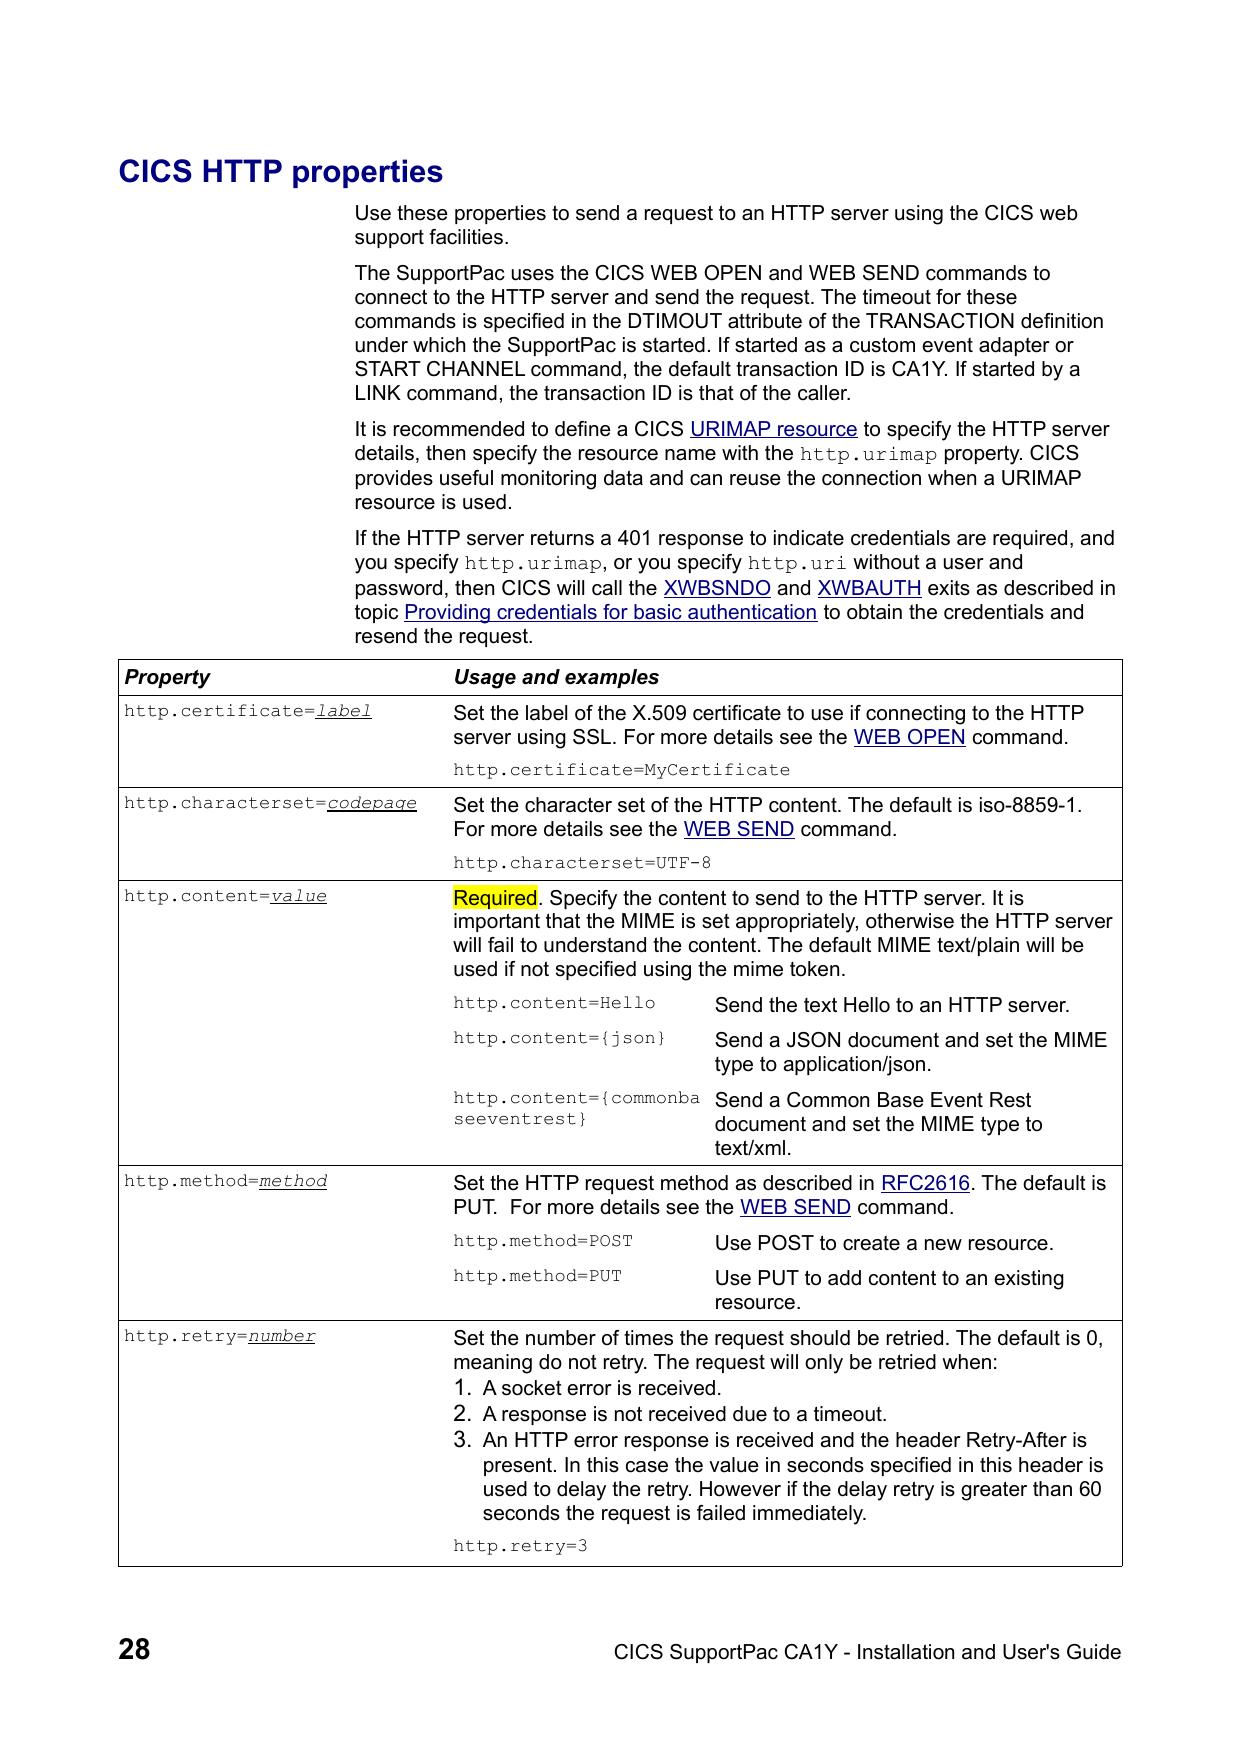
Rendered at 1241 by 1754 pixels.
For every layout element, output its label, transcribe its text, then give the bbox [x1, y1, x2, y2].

table_cell http.characterset=UTF-8 [448, 847, 1122, 879]
table_cell Required. Specify the content to send to the HTTP server. It is important that the MIME is set appropriately, otherwise the HTTP server will fail to understand the content. The default MIME text/plain will be used if not specified using the mime token. [448, 881, 1122, 987]
table_header Usage and examples [448, 660, 1122, 695]
table_cell http.content=value [119, 881, 447, 1165]
subtitle CICS HTTP properties [118, 153, 1122, 189]
table_cell Send a JSON document and set the MIME type to application/json. [709, 1023, 1122, 1082]
table_cell http.retry=3 [448, 1530, 709, 1566]
table_cell http.content={json} [448, 1023, 709, 1082]
table_cell Set the character set of the HTTP content. The default is iso-8859-1. For more details see the WEB SEND command. [448, 788, 1122, 847]
table_cell http.certificate=label [119, 696, 447, 787]
table_cell http.method=method [119, 1166, 447, 1320]
table_cell Send a Common Base Event Rest document and set the MIME type to text/xml. [709, 1082, 1122, 1165]
table_cell http.retry=number [119, 1321, 447, 1566]
table_cell Set the label of the X.509 certificate to use if connecting to the HTTP server using SSL. For more details see the WEB OPEN command. [448, 696, 1122, 754]
text Use these properties to send a request to an HTTP server using the CICS web support facilities. [354, 201, 1122, 249]
table_cell Set the HTTP request method as described in RFC2616. The default is PUT. For more details see the WEB SEND command. [448, 1166, 1122, 1225]
table_cell http.content=Hello [448, 987, 709, 1022]
text The SupportPac uses the CICS WEB OPEN and WEB SEND commands to connect to the HTTP server and send the request. The timeout for these commands is specified in the DTIMOUT attribute of the TRANSACTION definition under which the SupportPac is started. If started as a custom event adapter or START CHANNEL command, the default transaction ID is CA1Y. If started by a LINK command, the transaction ID is that of the caller. [354, 261, 1122, 405]
table_cell http.content={commonbaseeventrest} [448, 1082, 709, 1165]
table_cell http.certificate=MyCertificate [448, 754, 1122, 787]
table_cell Set the number of times the request should be retried. The default is 0, meaning do not retry. The request will only be retried when: A socket error is received. A response is not received due to a timeout. An HTTP error response is received and the header Retry-After is present. In this case the value in seconds specified in this header is used to delay the retry. However if the delay retry is greater than 60 seconds the request is failed immediately. [448, 1321, 1122, 1530]
table_cell Use POST to create a new resource. [709, 1225, 1122, 1260]
table_cell http.characterset=codepage [119, 788, 447, 879]
table_cell Send the text Hello to an HTTP server. [709, 987, 1122, 1022]
table_header Property [119, 660, 447, 695]
text It is recommended to define a CICS URIMAP resource to specify the HTTP server details, then specify the resource name with the http.urimap property. CICS provides useful monitoring data and can reuse the connection when a URIMAP resource is used. [354, 416, 1122, 514]
table_cell http.method=POST [448, 1225, 709, 1260]
text If the HTTP server returns a 401 response to indicate credentials are required, and you specify http.urimap, or you specify http.uri without a user and password, then CICS will call the XWBSNDO and XWBAUTH exits as described in topic Providing credentials for basic authentication to obtain the credentials and resend the request. [354, 526, 1122, 648]
table_cell [709, 1530, 1122, 1566]
table_cell http.method=PUT [448, 1260, 709, 1320]
table_cell Use PUT to add content to an existing resource. [709, 1260, 1122, 1320]
